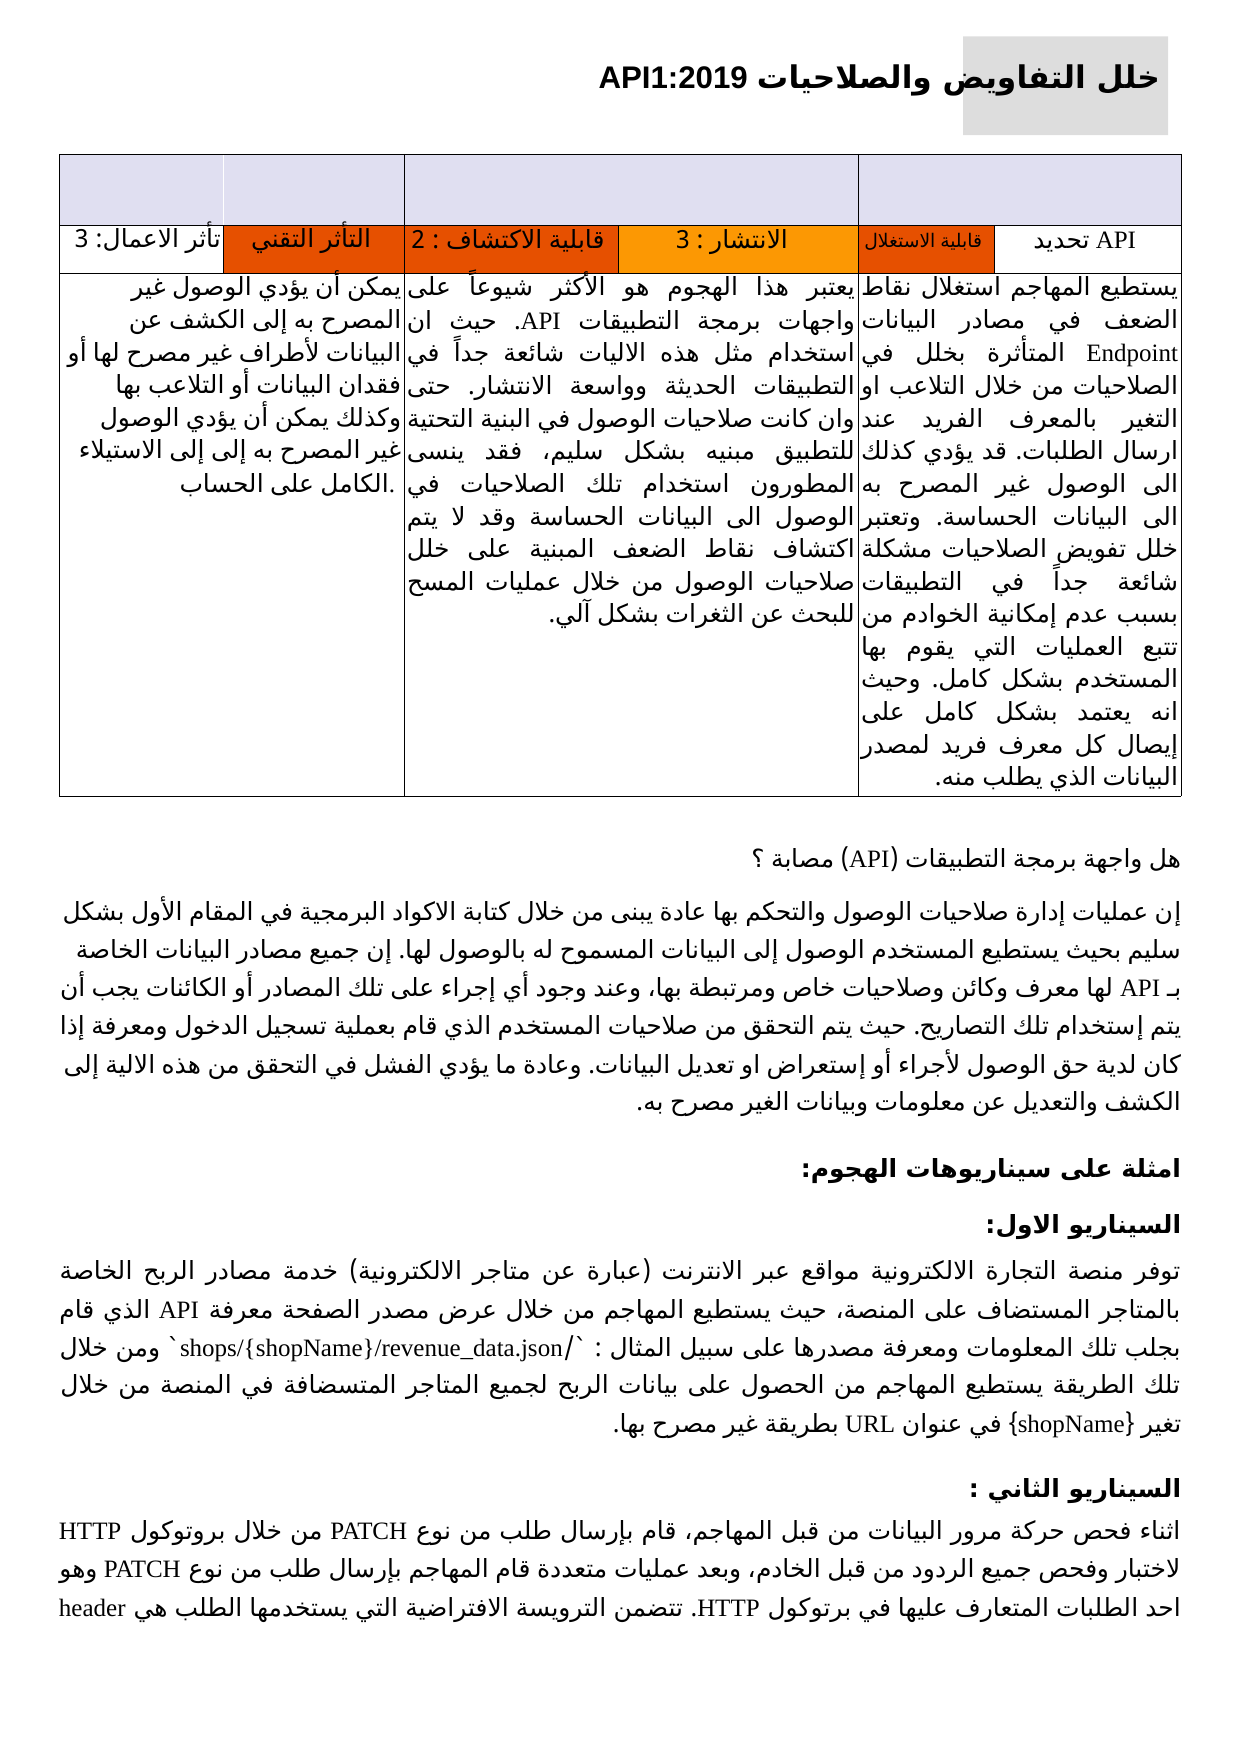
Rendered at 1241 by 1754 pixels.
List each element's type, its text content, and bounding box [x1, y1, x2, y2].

table_cell قابلية الاستغلال [859, 226, 994, 273]
table_header [60, 155, 223, 225]
table_cell يستطيع المهاجم استغلال نقاط الضعف في مصادر البيانات Endpoint المتأثرة بخلل في الصلاحيات من خلال التلاعب او التغير بالمعرف الفريد عند ارسال الطلبات. قد يؤدي كذلك الى الوصول غير المصرح به الى البيانات الحساسة. وتعتبر خلل تفويض الصلاحيات مشكلة شائعة جداً في التطبيقات بسبب عدم إمكانية الخوادم من تتبع العمليات التي يقوم بها المستخدم بشكل كامل. وحيث انه يعتمد بشكل كامل على إيصال كل معرف فريد لمصدر البيانات الذي يطلب منه. [859, 274, 1181, 796]
table_header [405, 155, 618, 225]
table_header [994, 155, 1181, 225]
text هل واجهة برمجة التطبيقات (API) مصابة ؟ [59, 844, 1181, 877]
table_header [618, 155, 858, 225]
table_cell قابلية الاكتشاف : 2 [405, 226, 618, 273]
table_header [859, 155, 994, 225]
text إن عمليات إدارة صلاحيات الوصول والتحكم بها عادة يبنى من خلال كتابة الاكواد البرمجية في المقام الأول بشكل سليم بحيث يستطيع المستخدم الوصول إلى البيانات المسموح له بالوصول لها. إن جميع مصادر البيانات الخاصة بـ API لها معرف وكائن وصلاحيات خاص ومرتبطة بها، وعند وجود أي إجراء على تلك المصادر أو الكائنات يجب أن يتم إستخدام تلك التصاريح. حيث يتم التحقق من صلاحيات المستخدم الذي قام بعملية تسجيل الدخول ومعرفة إذا كان لدية حق الوصول لأجراء أو إستعراض او تعديل البيانات. وعادة ما يؤدي الفشل في التحقق من هذه الالية إلى الكشف والتعديل عن معلومات وبيانات الغير مصرح به. [59, 897, 1181, 1121]
table_cell تأثر الاعمال: 3 [60, 226, 223, 273]
table_cell الانتشار : 3 [619, 226, 858, 273]
table_cell تحديد API [995, 226, 1181, 273]
text توفر منصة التجارة الالكترونية مواقع عبر الانترنت (عبارة عن متاجر الالكترونية) خدمة مصادر الربح الخاصة بالمتاجر المستضاف على المنصة، حيث يستطيع المهاجم من خلال عرض مصدر الصفحة معرفة API الذي قام بجلب تلك المعلومات ومعرفة مصدرها على سبيل المثال : `/shops/{shopName}/revenue_data.json` ومن خلال تلك الطريقة يستطيع المهاجم من الحصول على بيانات الربح لجميع المتاجر المتسضافة في المنصة من خلال تغير {shopName} في عنوان URL بطريقة غير مصرح بها. [59, 1257, 1181, 1442]
subtitle السيناريو الثاني : [59, 1474, 1181, 1504]
subtitle السيناريو الاول: [59, 1209, 1181, 1245]
table_header [224, 155, 404, 225]
table_cell يعتبر هذا الهجوم هو الأكثر شيوعاً على واجهات برمجة التطبيقات API. حيث ان استخدام مثل هذه الاليات شائعة جداً في التطبيقات الحديثة وواسعة الانتشار. حتى وان كانت صلاحيات الوصول في البنية التحتية للتطبيق مبنيه بشكل سليم، فقد ينسى المطورون استخدام تلك الصلاحيات في الوصول الى البيانات الحساسة وقد لا يتم اكتشاف نقاط الضعف المبنية على خلل صلاحيات الوصول من خلال عمليات المسح للبحث عن الثغرات بشكل آلي. [405, 274, 858, 796]
table_cell التأثر التقني [224, 226, 404, 273]
text اثناء فحص حركة مرور البيانات من قبل المهاجم، قام بإرسال طلب من نوع PATCH من خلال بروتوكول HTTP لاختبار وفحص جميع الردود من قبل الخادم، وبعد عمليات متعددة قام المهاجم بإرسال طلب من نوع PATCH وهو احد الطلبات المتعارف عليها في برتوكول HTTP. تتضمن الترويسة الافتراضية التي يستخدمها الطلب هي header X-User-Id: 54796 مما لفت انتباه المهاجم الى تغيرها لي header X-User-Id: 54795 مما سمح للمهاجم بالوصول/و التعديل الغير مصرح به لبيانات مستخدمين اخرين. [59, 1516, 1181, 1626]
table_cell يمكن أن يؤدي الوصول غير المصرح به إلى الكشف عن البيانات لأطراف غير مصرح لها أو فقدان البيانات أو التلاعب بها وكذلك يمكن أن يؤدي الوصول غير المصرح به إلى إلى الاستيلاء الكامل على الحساب. [60, 274, 404, 796]
subtitle امثلة على سيناريوهات الهجوم: [59, 1154, 1181, 1184]
